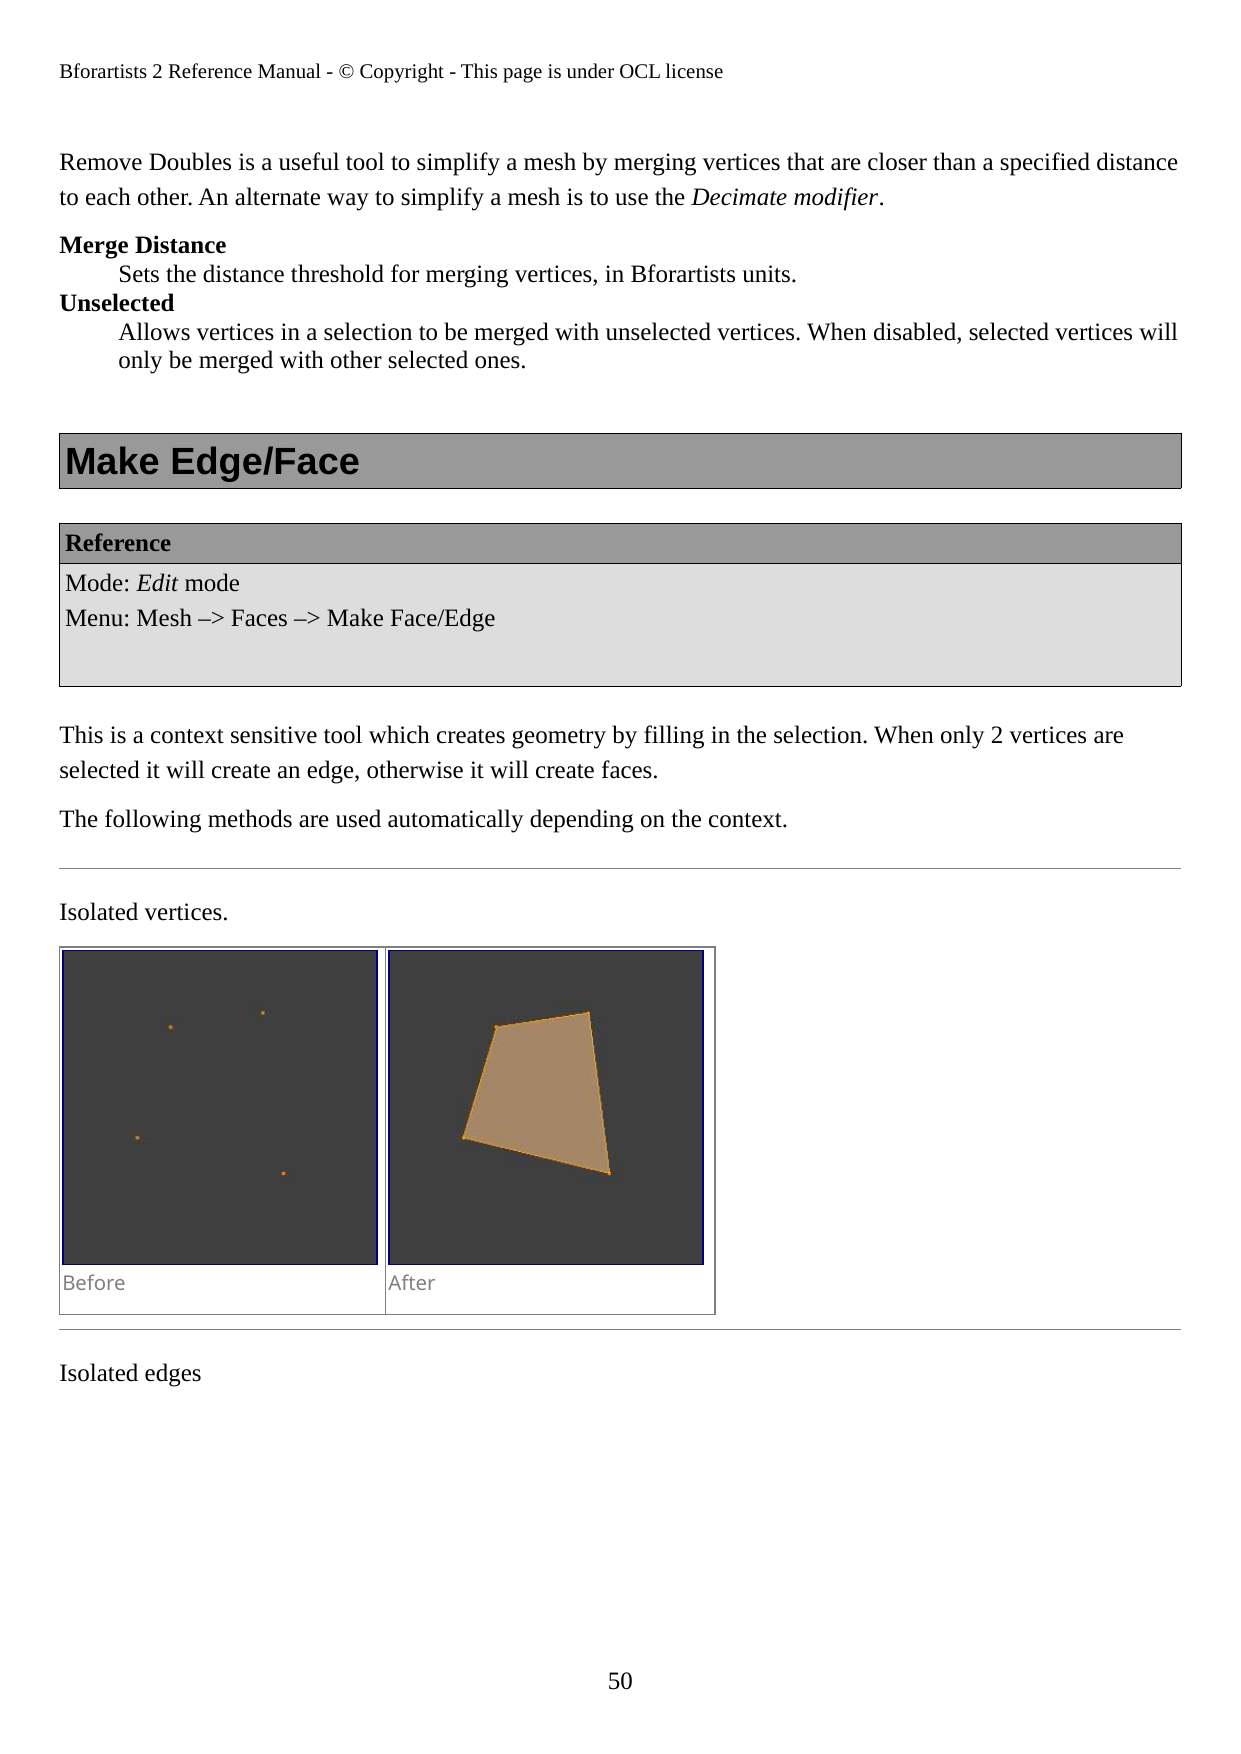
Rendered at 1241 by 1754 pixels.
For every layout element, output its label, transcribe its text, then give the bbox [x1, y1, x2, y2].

text Isolated vertices. [59, 897, 1181, 926]
picture [64, 951, 376, 1264]
text Isolated edges [59, 1358, 1181, 1387]
subtitle Merge Distance [59, 231, 1181, 259]
text This is a context sensitive tool which creates geometry by filling in the selection. When only 2 vertices are selected it will create an edge, otherwise it will create faces. [59, 720, 1181, 783]
table_header Before [60, 948, 385, 1314]
text Remove Doubles is a useful tool to simplify a mesh by merging vertices that are closer than a specified distance to each other. An alternate way to simplify a mesh is to use the Decimate modifier. [59, 147, 1181, 210]
table_header After [386, 948, 714, 1314]
table_cell Mode: Edit mode Menu: Mesh –> Faces –> Make Face/Edge [60, 564, 1181, 686]
list Allows vertices in a selection to be merged with unselected vertices. When disabled, selected vertices will only be merged with other selected ones. [118, 317, 1181, 374]
list Sets the distance threshold for merging vertices, in Bforartists units. [118, 259, 1181, 288]
text The following methods are used automatically depending on the context. [59, 804, 1181, 833]
table_header Reference [60, 524, 1181, 563]
table_header Make Edge/Face [60, 434, 1181, 488]
subtitle Unselected [59, 288, 1181, 317]
picture [390, 951, 702, 1264]
